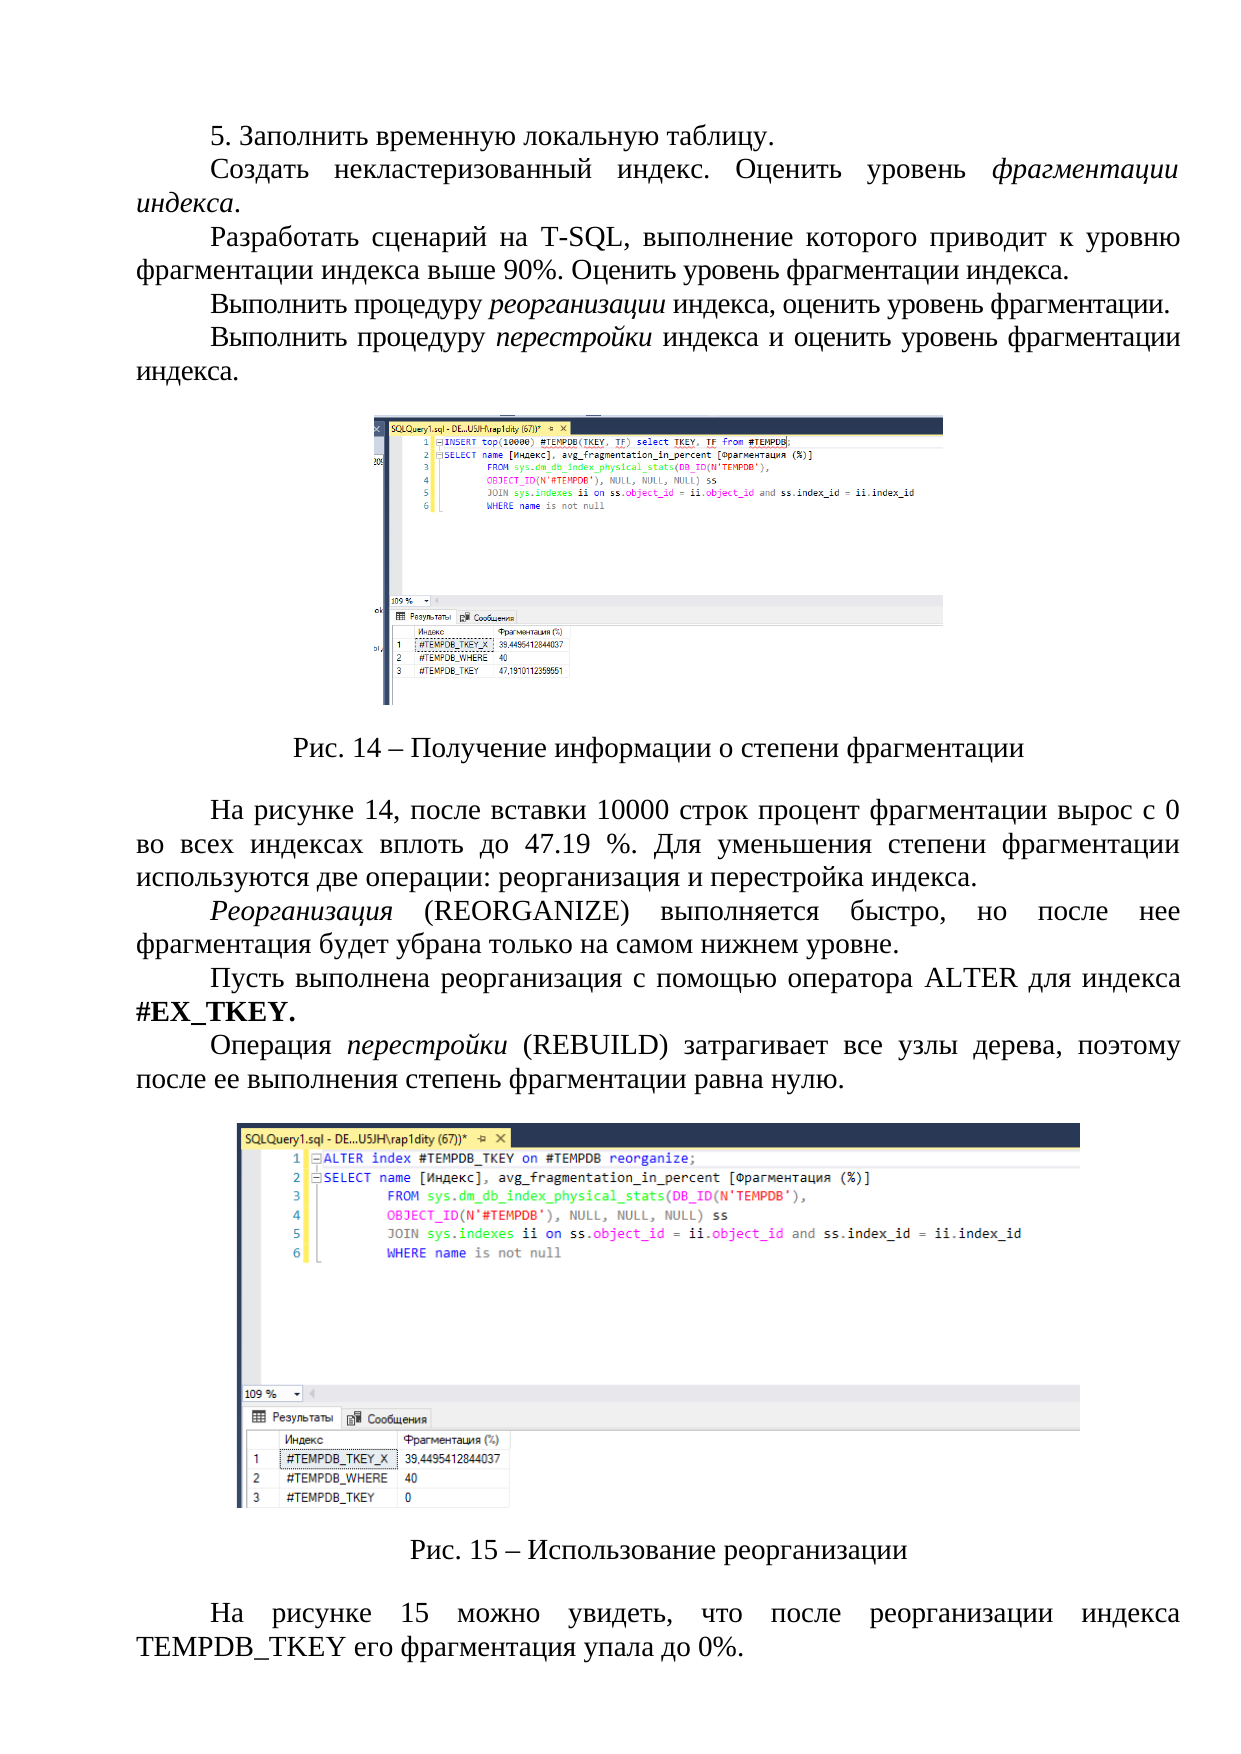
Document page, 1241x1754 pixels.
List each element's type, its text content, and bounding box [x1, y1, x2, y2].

text На рисунке 14, после вставки 10000 строк процент фрагментации вырос с 0 во всех индексах вплоть до 47.19 %. Для уменьшения степени фрагментации используются две операции: реорганизация и перестройка индекса. [136, 792, 1181, 893]
text Рис. 15 – Использование реорганизации [136, 1532, 1181, 1566]
picture [374, 415, 943, 705]
text Рис. 14 – Получение информации о степени фрагментации [136, 730, 1181, 763]
text Реорганизация (REORGANIZE) выполняется быстро, но после нее фрагментация будет убрана только на самом нижнем уровне. [136, 893, 1181, 960]
text Пусть выполнена реорганизация с помощью оператора ALTER для индекса #EX_TKEY. [136, 960, 1181, 1027]
text Выполнить процедуру реорганизации индекса, оценить уровень фрагментации. [136, 286, 1181, 319]
text На рисунке 15 можно увидеть, что после реорганизации индекса TEMPDB_TKEY его фрагментация упала до 0%. [136, 1595, 1181, 1662]
text Разработать сценарий на T-SQL, выполнение которого приводит к уровню фрагментации индекса выше 90%. Оценить уровень фрагментации индекса. [136, 219, 1181, 286]
picture [236, 1123, 1080, 1508]
text Выполнить процедуру перестройки индекса и оценить уровень фрагментации индекса. [136, 319, 1181, 386]
text Операция перестройки (REBUILD) затрагивает все узлы дерева, поэтому после ее выполнения степень фрагментации равна нулю. [136, 1027, 1181, 1094]
text Создать некластеризованный индекс. Оценить уровень фрагментации индекса. [136, 152, 1181, 219]
text 5. Заполнить временную локальную таблицу. [136, 118, 1181, 152]
